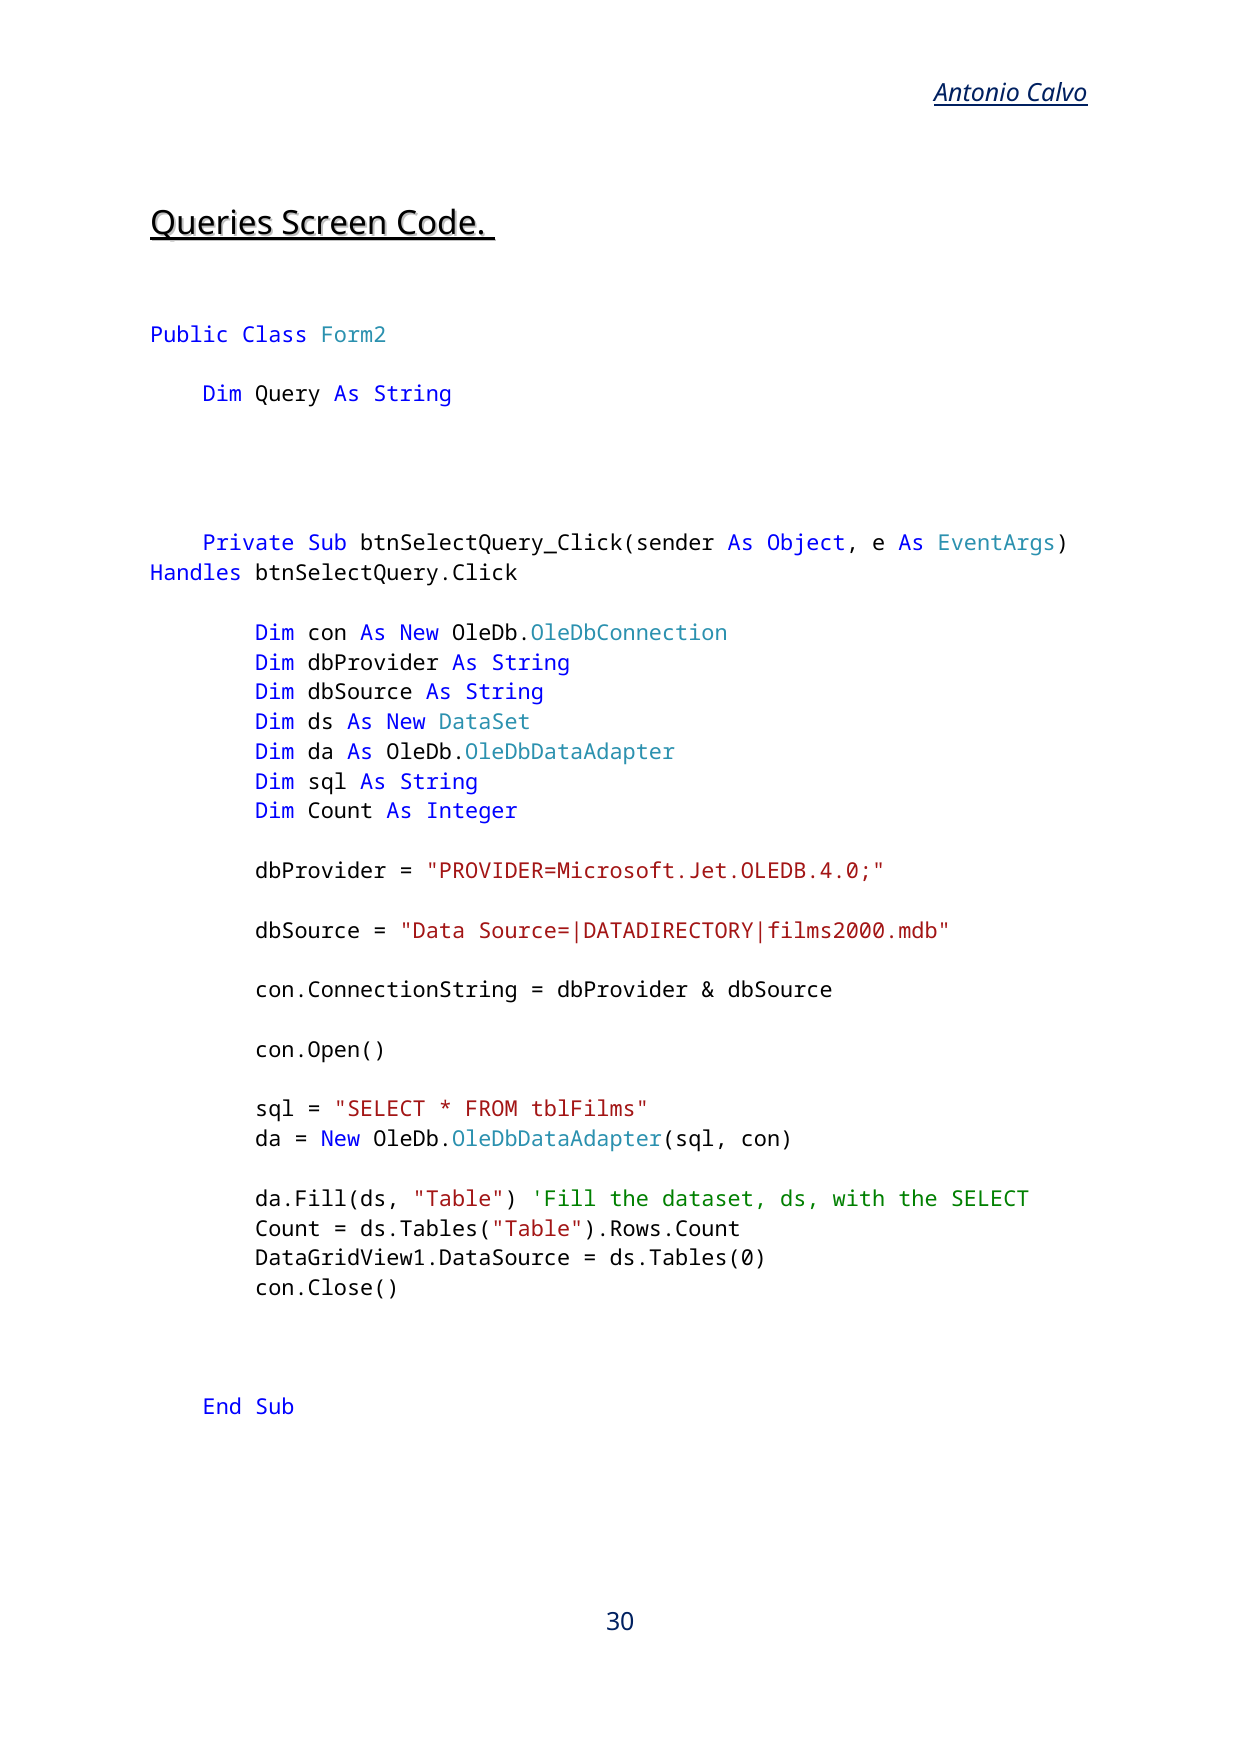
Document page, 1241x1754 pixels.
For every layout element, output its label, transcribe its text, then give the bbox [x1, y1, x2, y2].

text da.Fill(ds, "Table") 'Fill the dataset, ds, with the SELECT [150, 1183, 1090, 1212]
text Dim Query As String [150, 378, 1090, 408]
text Dim Count As Integer [150, 795, 1090, 825]
subtitle Queries Screen Code. [150, 199, 1090, 244]
text con.ConnectionString = dbProvider & dbSource [150, 974, 1090, 1004]
text sql = "SELECT * FROM tblFilms" [150, 1093, 1090, 1123]
text Dim sql As String [150, 766, 1090, 795]
text dbSource = "Data Source=|DATADIRECTORY|films2000.mdb" [150, 914, 1090, 944]
text dbProvider = "PROVIDER=Microsoft.Jet.OLEDB.4.0;" [150, 855, 1090, 885]
text Dim dbProvider As String [150, 646, 1090, 676]
text da = New OleDb.OleDbDataAdapter(sql, con) [150, 1123, 1090, 1153]
text con.Open() [150, 1034, 1090, 1063]
text Public Class Form2 [150, 319, 1090, 348]
text Dim ds As New DataSet [150, 706, 1090, 736]
text Dim da As OleDb.OleDbDataAdapter [150, 736, 1090, 766]
text DataGridView1.DataSource = ds.Tables(0) [150, 1242, 1090, 1272]
text Dim dbSource As String [150, 676, 1090, 706]
text End Sub [150, 1391, 1090, 1421]
text Count = ds.Tables("Table").Rows.Count [150, 1212, 1090, 1242]
text Private Sub btnSelectQuery_Click(sender As Object, e As EventArgs) Handles btnSelectQuery.Click [150, 527, 1090, 587]
text Dim con As New OleDb.OleDbConnection [150, 617, 1090, 646]
text con.Close() [150, 1272, 1090, 1302]
